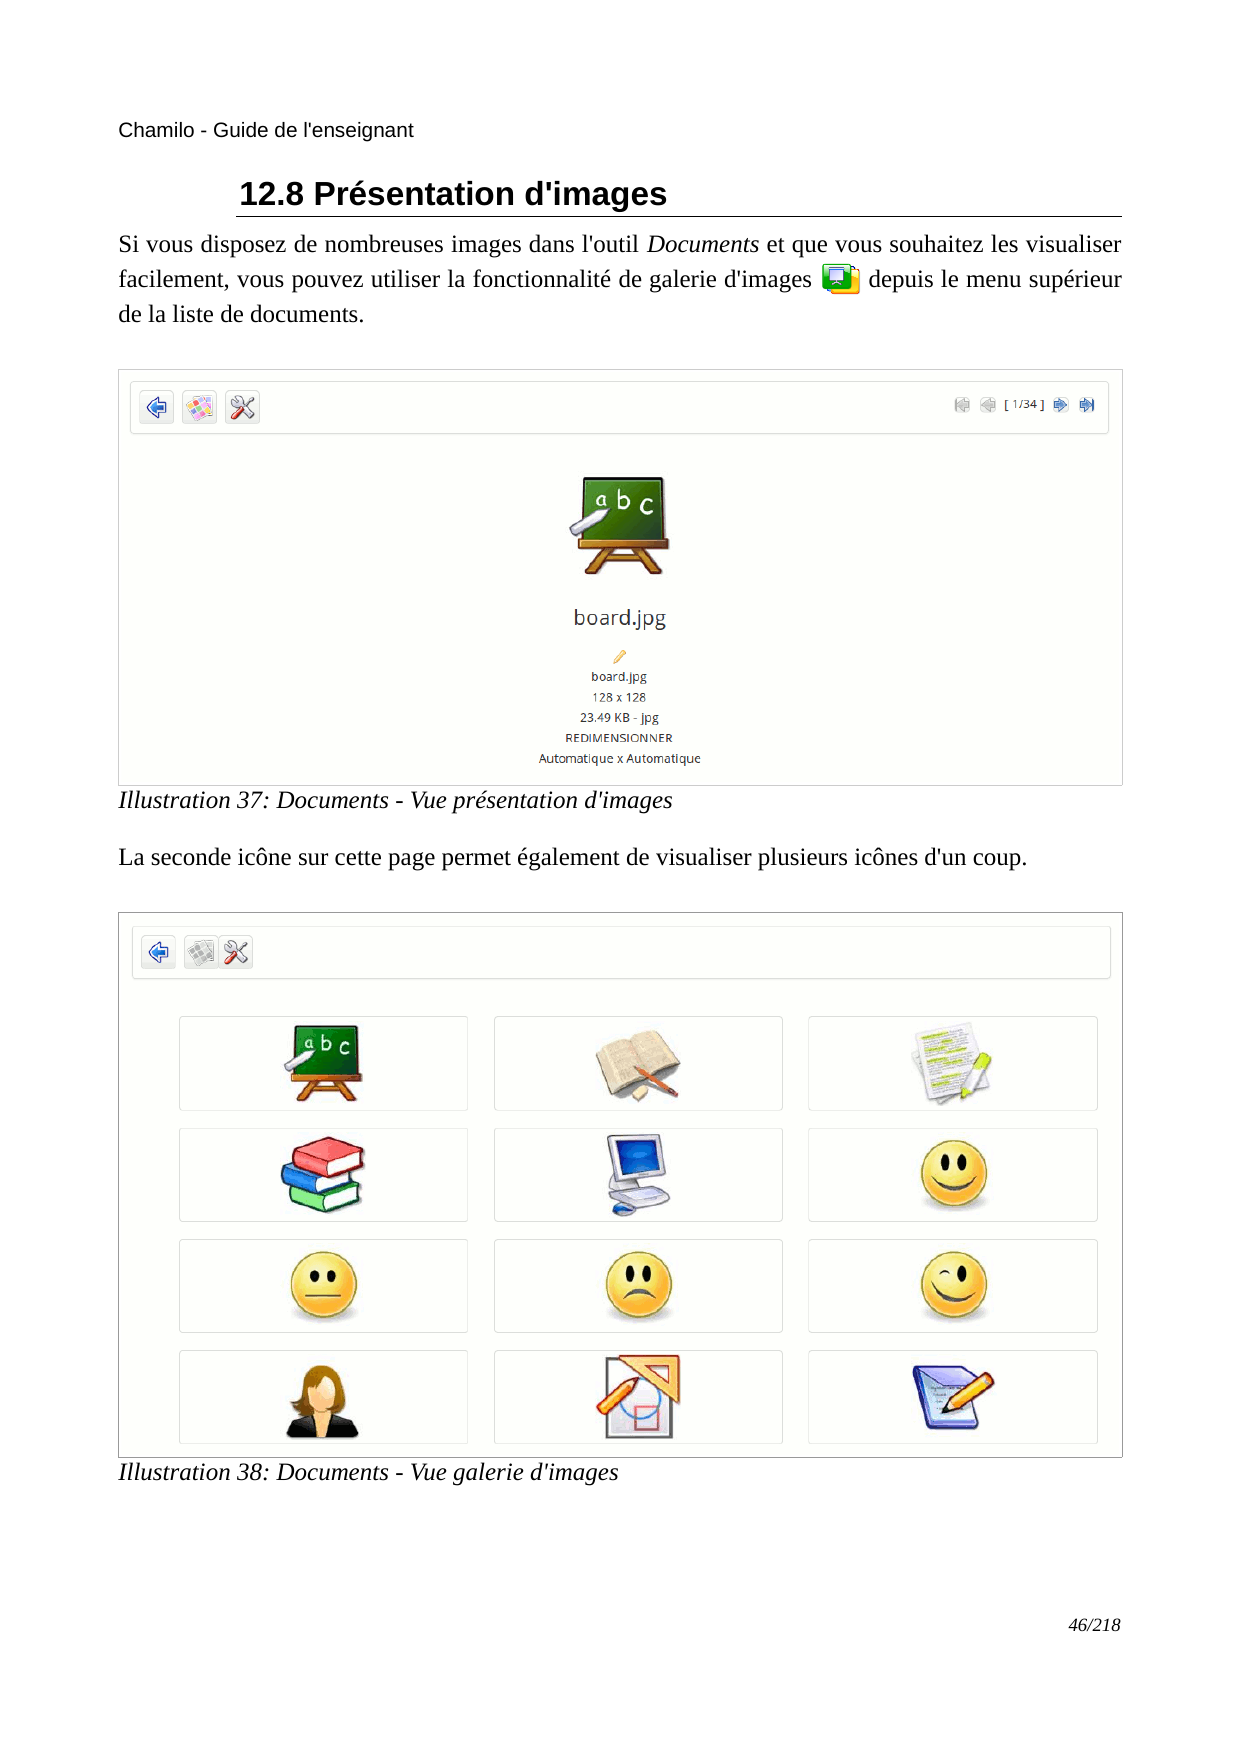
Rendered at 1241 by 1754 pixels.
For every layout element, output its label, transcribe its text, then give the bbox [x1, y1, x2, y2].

text Illustration 37: Documents - Vue présentation d'images [118, 786, 1122, 813]
text [119, 370, 1122, 785]
text [119, 913, 1122, 1457]
picture [121, 372, 1119, 782]
picture [121, 915, 1119, 1455]
text Illustration 38: Documents - Vue galerie d'images [118, 1458, 1122, 1486]
subtitle Présentation d'images [236, 172, 1122, 216]
text Si vous disposez de nombreuses images dans l'outil Documents et que vous souhaitez les visualiser facilement, vous pouvez utiliser la fonctionnalité de galerie d'images depuis le menu supérieur de la liste de documents. [118, 229, 1122, 328]
text La seconde icône sur cette page permet également de visualiser plusieurs icônes d'un coup. [118, 842, 1122, 871]
